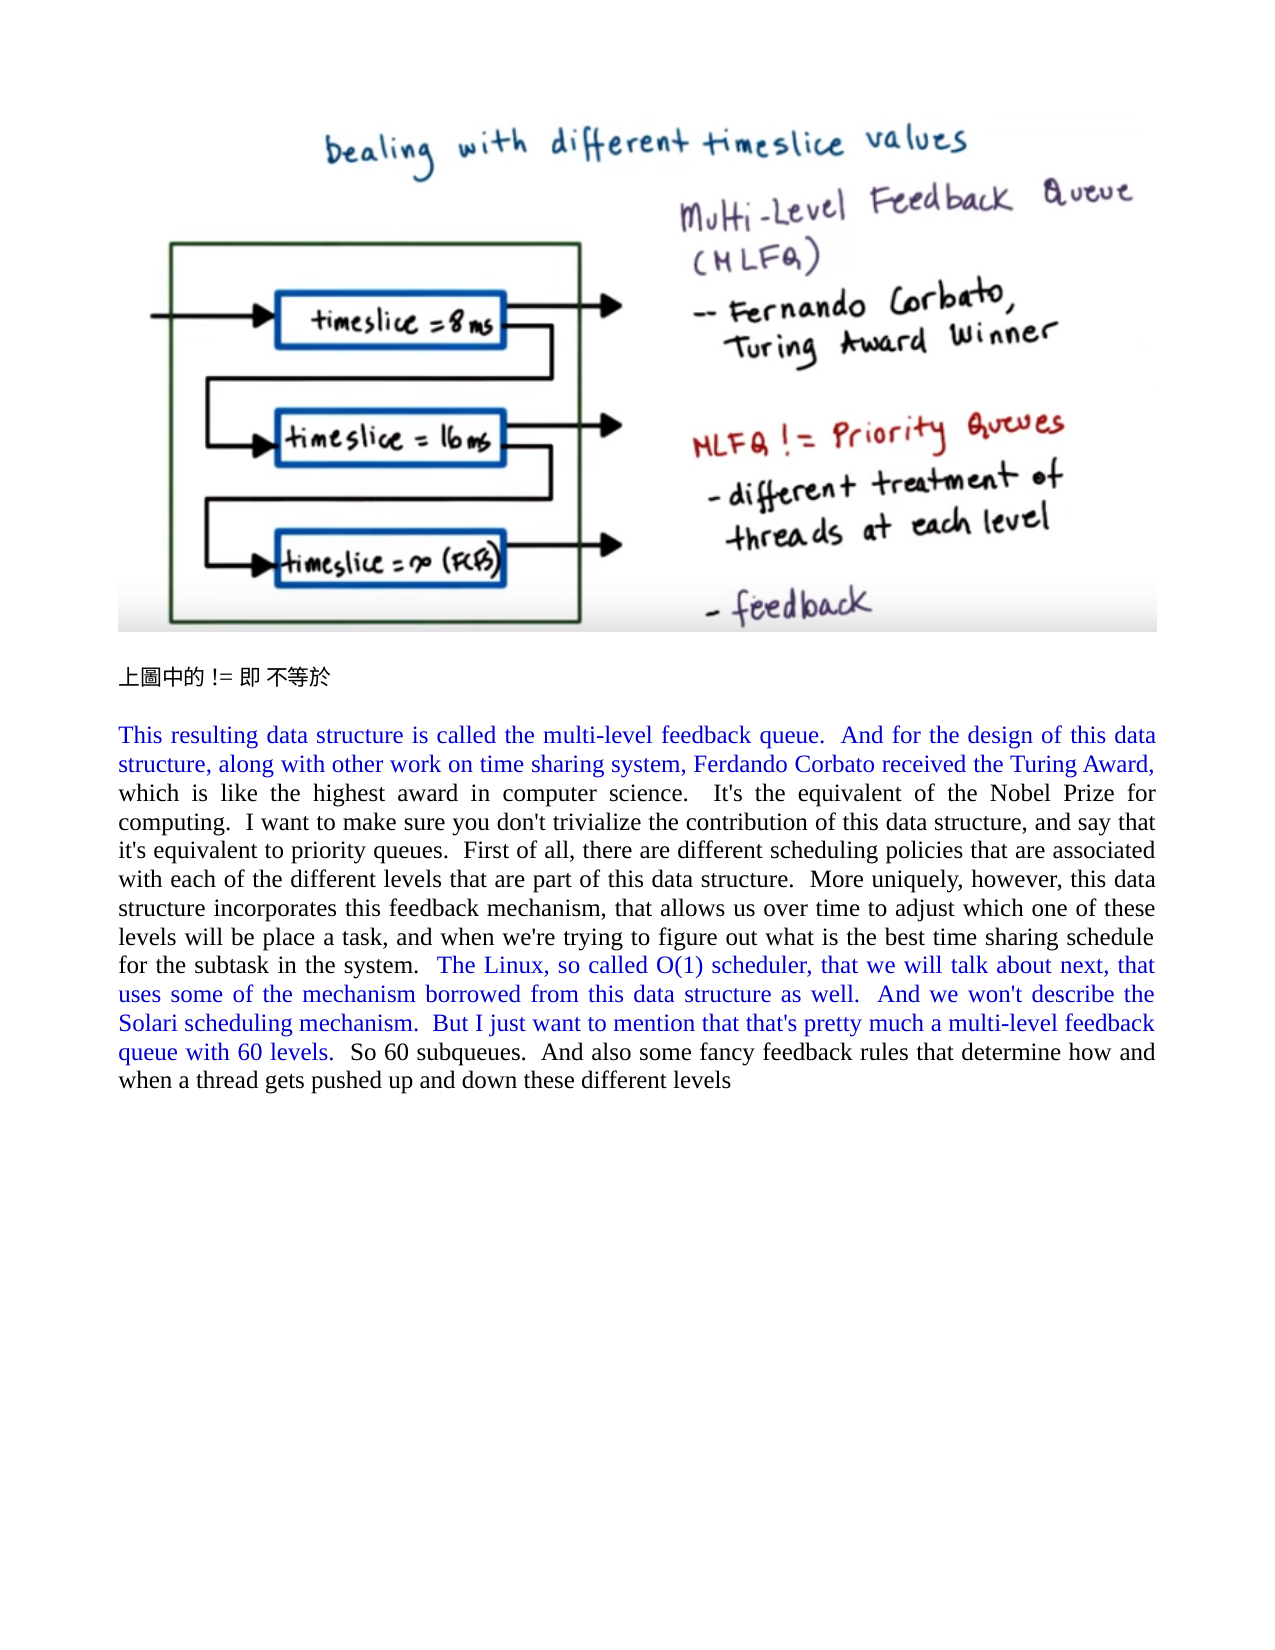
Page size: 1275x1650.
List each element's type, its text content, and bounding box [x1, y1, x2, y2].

text 上圖中的 != 即 不等於 [118, 660, 1157, 692]
picture [118, 118, 1157, 632]
text This resulting data structure is called the multi-level feedback queue. And for the design of this data structure, along with other work on time sharing system, Ferdando Corbato received the Turing Award, which is like the highest award in computer science. It's the equivalent of the Nobel Prize for computing. I want to make sure you don't trivialize the contribution of this data structure, and say that it's equivalent to priority queues. First of all, there are different scheduling policies that are associated with each of the different levels that are part of this data structure. More uniquely, however, this data structure incorporates this feedback mechanism, that allows us over time to adjust which one of these levels will be place a task, and when we're trying to figure out what is the best time sharing schedule for the subtask in the system. The Linux, so called O(1) scheduler, that we will talk about next, that uses some of the mechanism borrowed from this data structure as well. And we won't describe the Solari scheduling mechanism. But I just want to mention that that's pretty much a multi-level feedback queue with 60 levels. So 60 subqueues. And also some fancy feedback rules that determine how and when a thread gets pushed up and down these different levels [118, 720, 1157, 1094]
